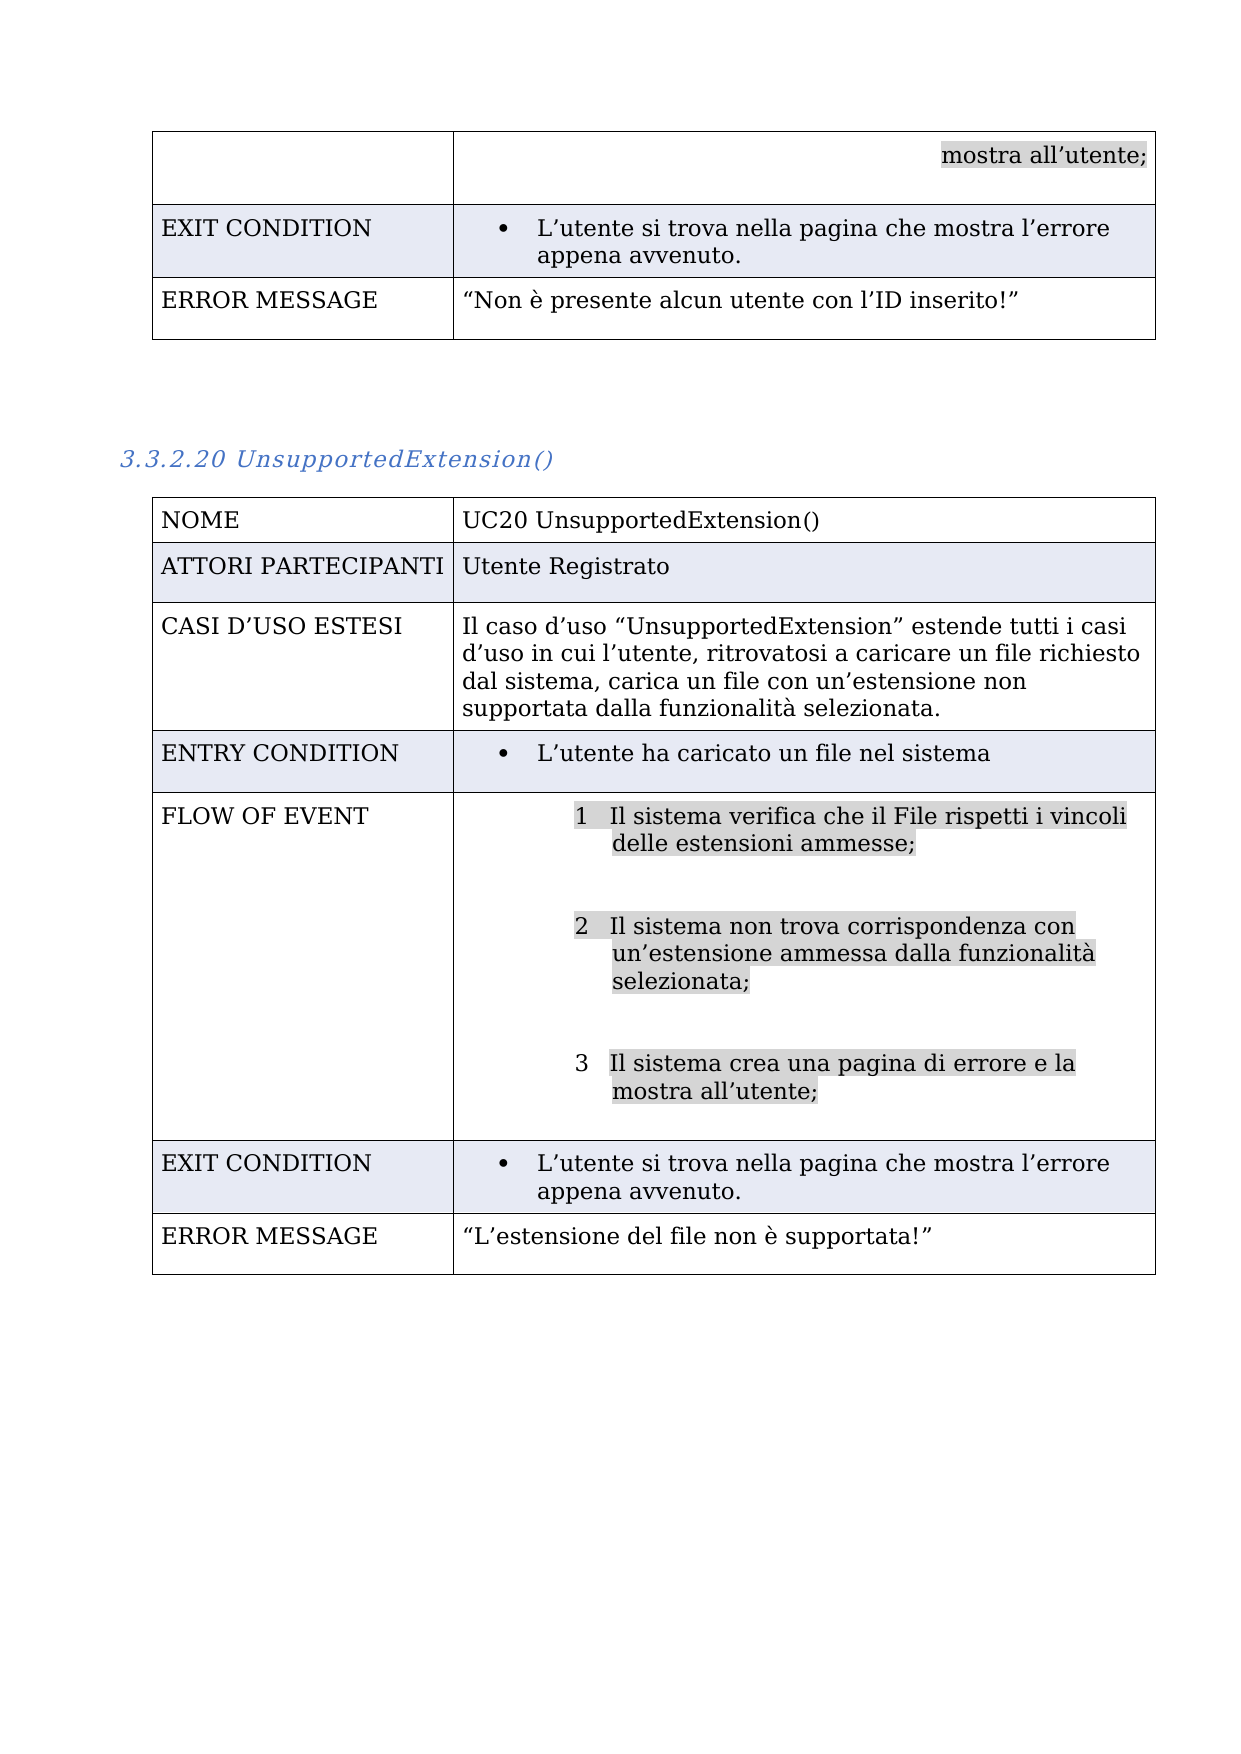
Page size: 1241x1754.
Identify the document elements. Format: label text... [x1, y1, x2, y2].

table_cell L’utente si trova nella pagina che mostra l’errore appena avvenuto. [454, 205, 1155, 277]
table_cell Il caso d’uso “UnsupportedExtension” estende tutti i casi d’uso in cui l’utente, ritrovatosi a caricare un file richiesto dal sistema, carica un file con un’estensione non supportata dalla funzionalità selezionata. [454, 603, 1155, 730]
table_cell mostra all’utente; [454, 132, 1155, 204]
table_cell ERROR MESSAGE [153, 278, 453, 338]
table_cell EXIT CONDITION [153, 1141, 453, 1212]
table_cell Il sistema verifica che il File rispetti i vincoli delle estensioni ammesse; Il sistema non trova corrispondenza con un’estensione ammessa dalla funzionalità selezionata; Il sistema crea una pagina di errore e la mostra all’utente; [454, 793, 1155, 1140]
table_cell EXIT CONDITION [153, 205, 453, 277]
table_header UC20 UnsupportedExtension() [454, 498, 1155, 542]
table_cell [153, 132, 453, 204]
table_cell “L’estensione del file non è supportata!” [454, 1214, 1155, 1274]
table_cell L’utente ha caricato un file nel sistema [454, 731, 1155, 792]
table_cell FLOW OF EVENT [153, 793, 453, 1140]
table_cell ERROR MESSAGE [153, 1214, 453, 1274]
table_cell “Non è presente alcun utente con l’ID inserito!” [454, 278, 1155, 338]
table_cell ENTRY CONDITION [153, 731, 453, 792]
subtitle 3.3.2.20 UnsupportedExtension() [118, 444, 1122, 472]
table_cell CASI D’USO ESTESI [153, 603, 453, 730]
table_cell ATTORI PARTECIPANTI [153, 543, 453, 602]
table_header NOME [153, 498, 453, 542]
table_cell L’utente si trova nella pagina che mostra l’errore appena avvenuto. [454, 1141, 1155, 1212]
table_cell Utente Registrato [454, 543, 1155, 602]
